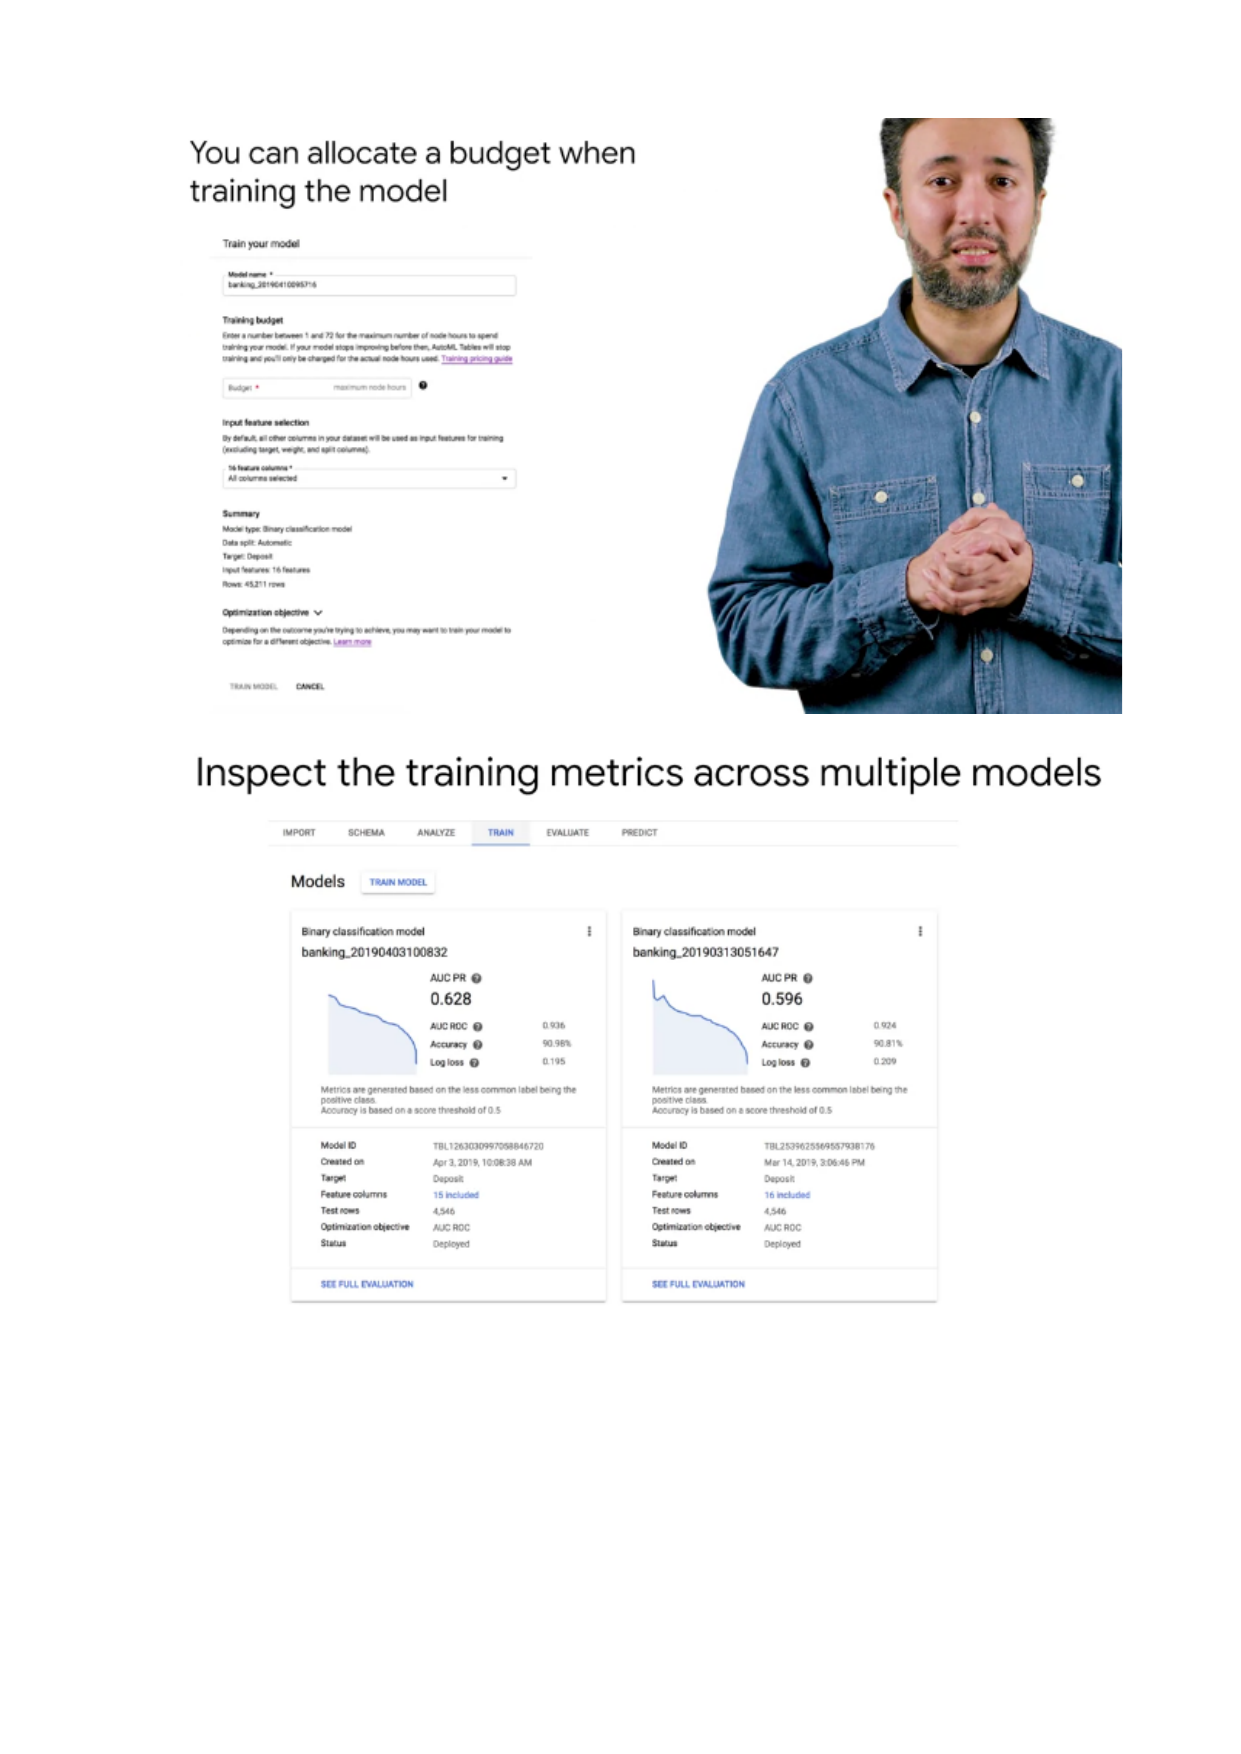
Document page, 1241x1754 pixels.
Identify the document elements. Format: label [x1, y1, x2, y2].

picture [118, 118, 1123, 714]
picture [118, 742, 1123, 1319]
